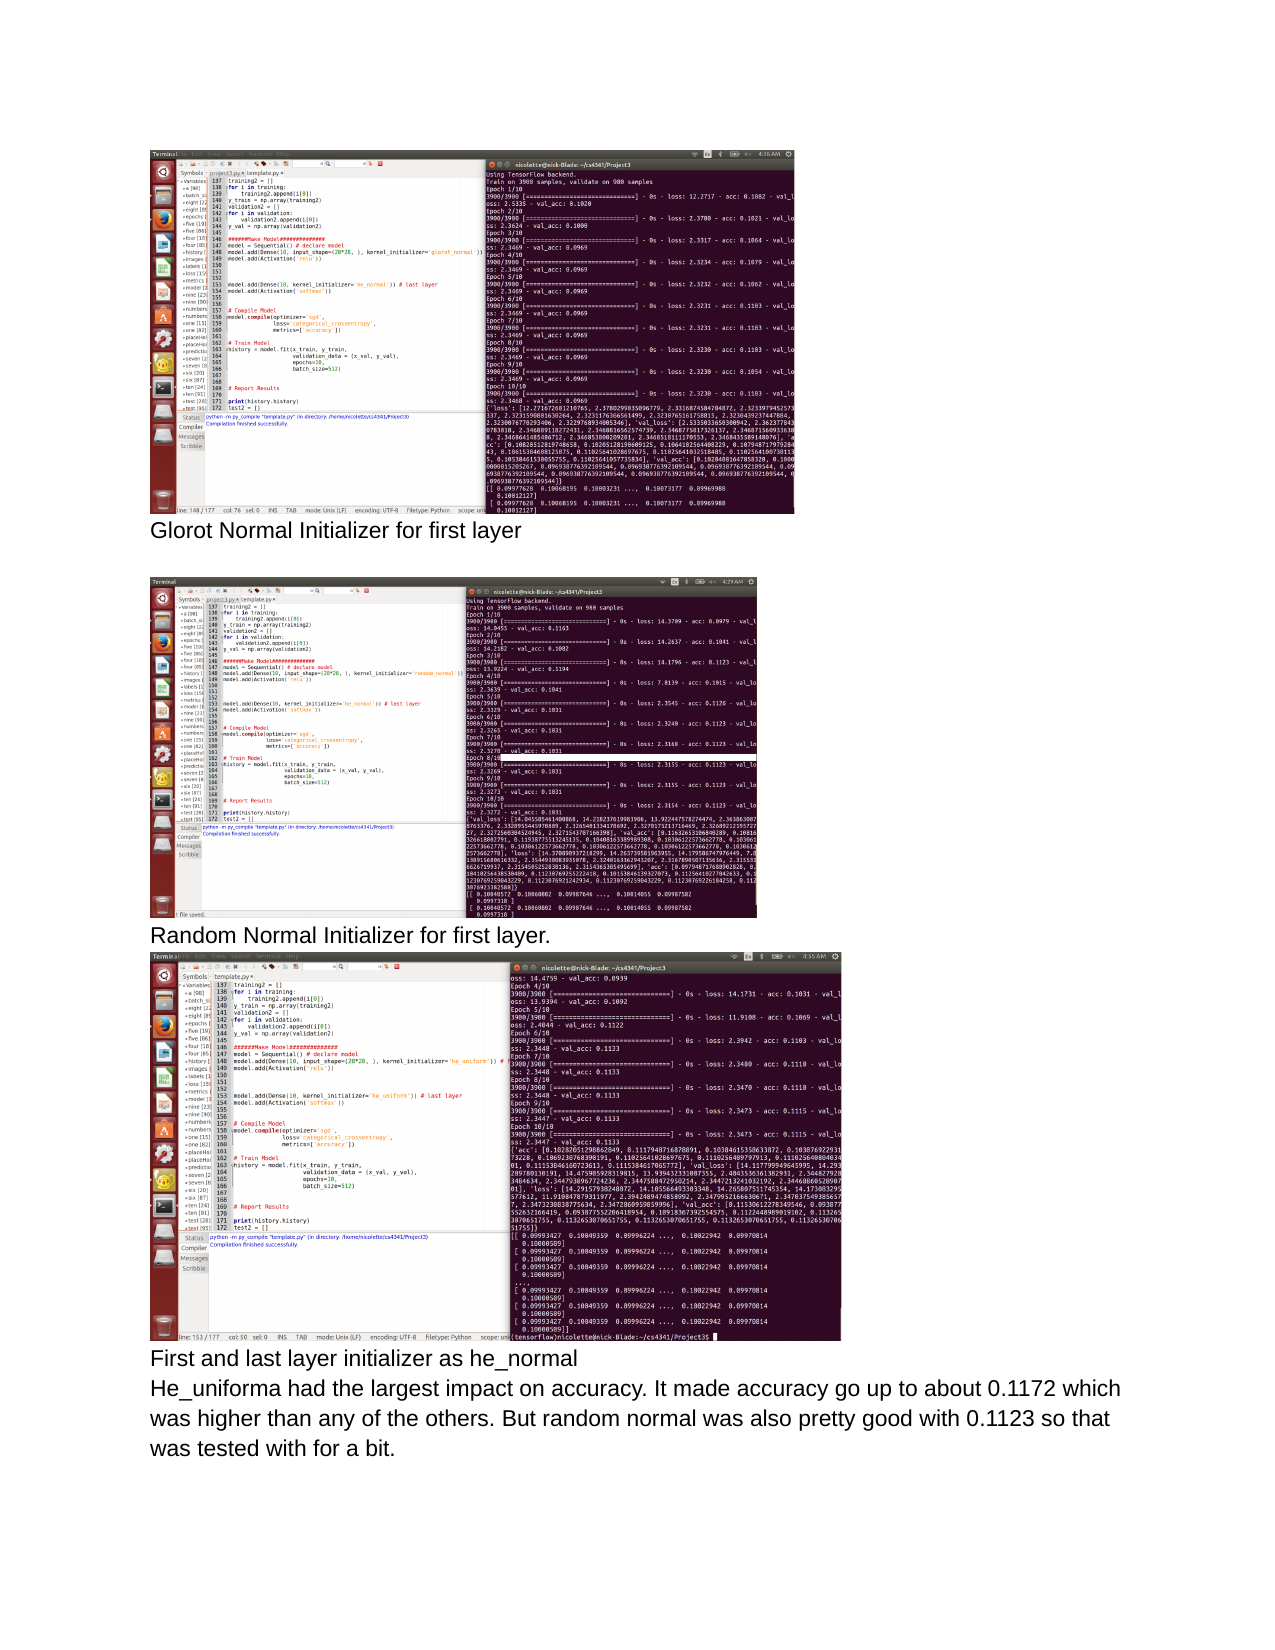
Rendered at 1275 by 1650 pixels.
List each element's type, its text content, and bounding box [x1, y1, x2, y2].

text He_uniforma had the largest impact on accuracy. It made accuracy go up to about 0.1172 which was higher than any of the others. But random normal was also pretty good with 0.1123 so that was tested with for a bit. [150, 1375, 1125, 1462]
text Random Normal Initializer for first layer. [150, 922, 1125, 948]
text Glorot Normal Initializer for first layer [150, 517, 1125, 543]
picture [150, 150, 795, 514]
picture [150, 577, 757, 918]
picture [150, 952, 842, 1341]
text First and last layer initializer as he_normal [150, 1345, 1125, 1371]
